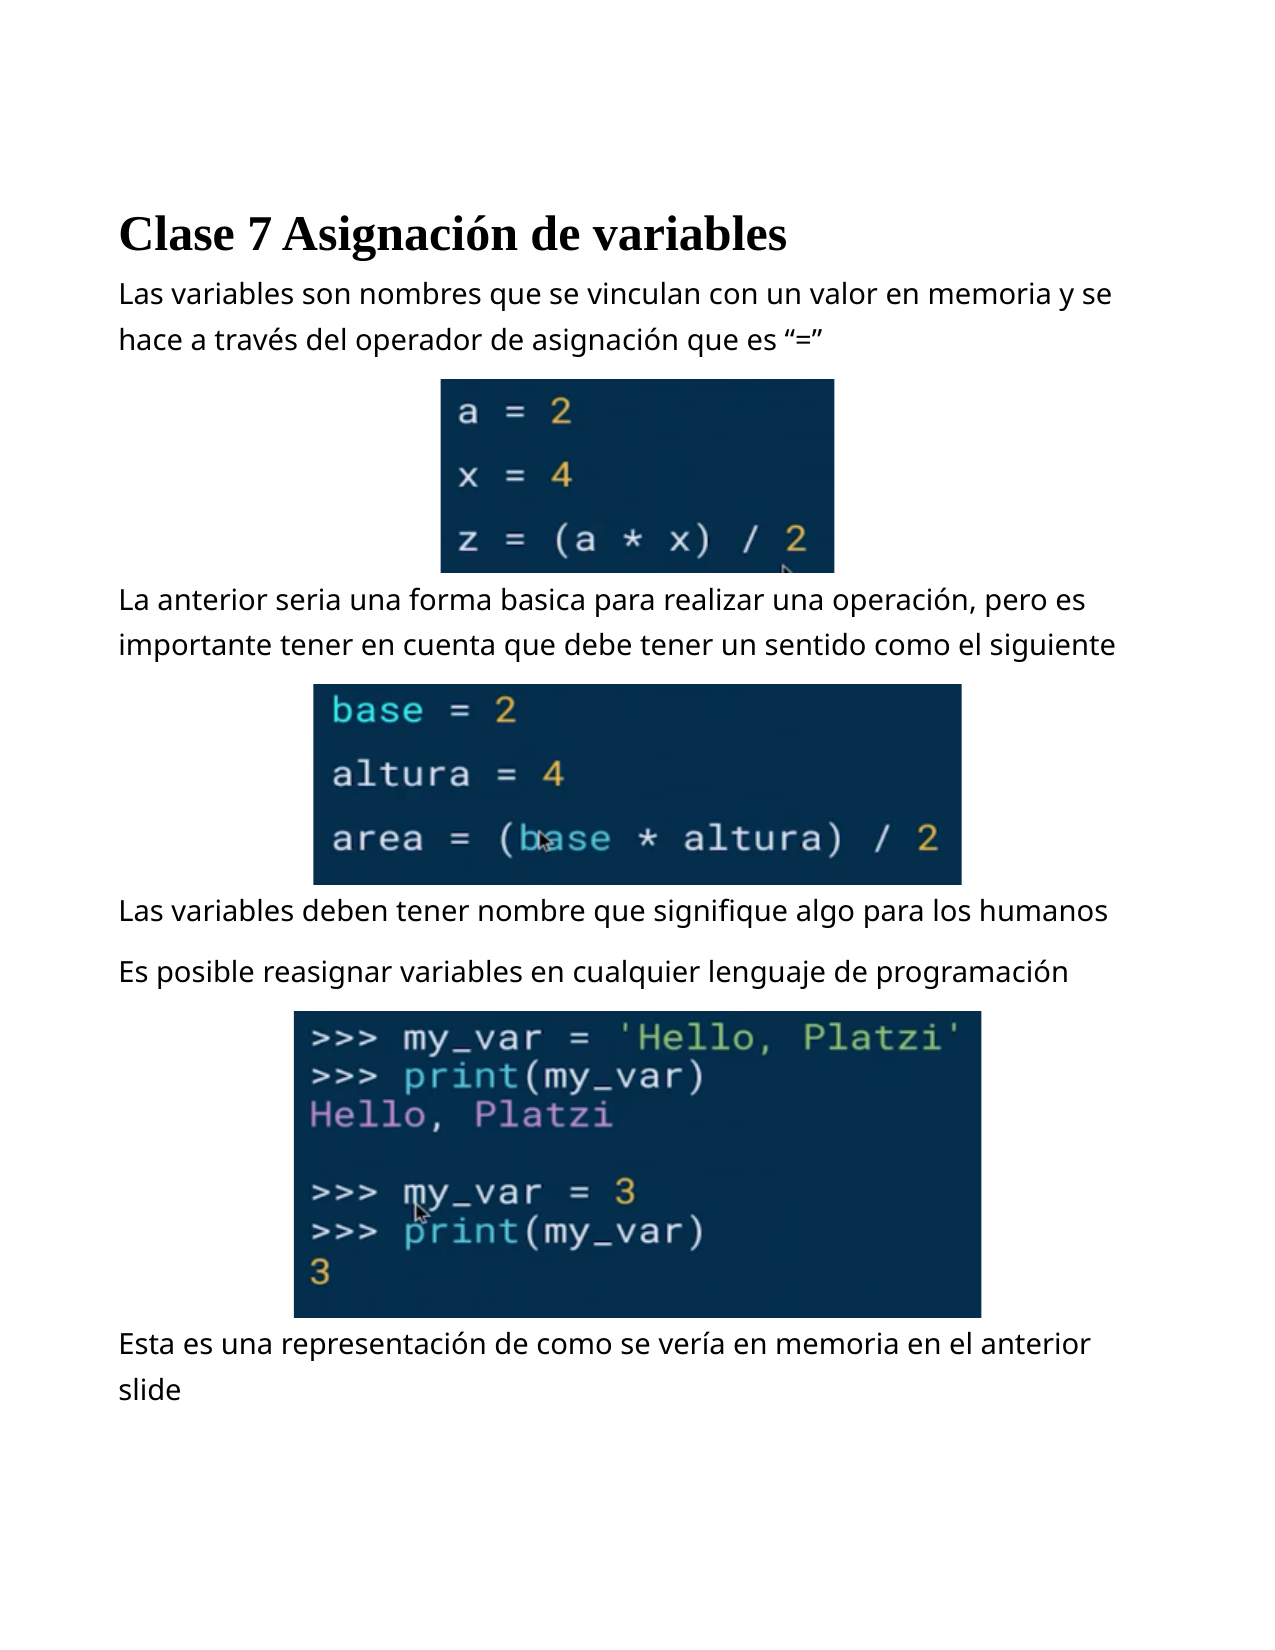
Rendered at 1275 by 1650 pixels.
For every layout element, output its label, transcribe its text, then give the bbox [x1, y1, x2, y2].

picture [293, 1011, 982, 1318]
picture [313, 684, 962, 885]
text Las variables son nombres que se vinculan con un valor en memoria y se hace a través del operador de asignación que es “=” [118, 273, 1157, 359]
text La anterior seria una forma basica para realizar una operación, pero es importante tener en cuenta que debe tener un sentido como el siguiente [118, 379, 1157, 664]
text Esta es una representación de como se vería en memoria en el anterior slide [118, 1011, 1157, 1408]
subtitle Clase 7 Asignación de variables [118, 203, 1157, 261]
text Las variables deben tener nombre que signifique algo para los humanos [118, 685, 1157, 930]
picture [440, 379, 835, 573]
text Es posible reasignar variables en cualquier lenguaje de programación [118, 951, 1157, 991]
